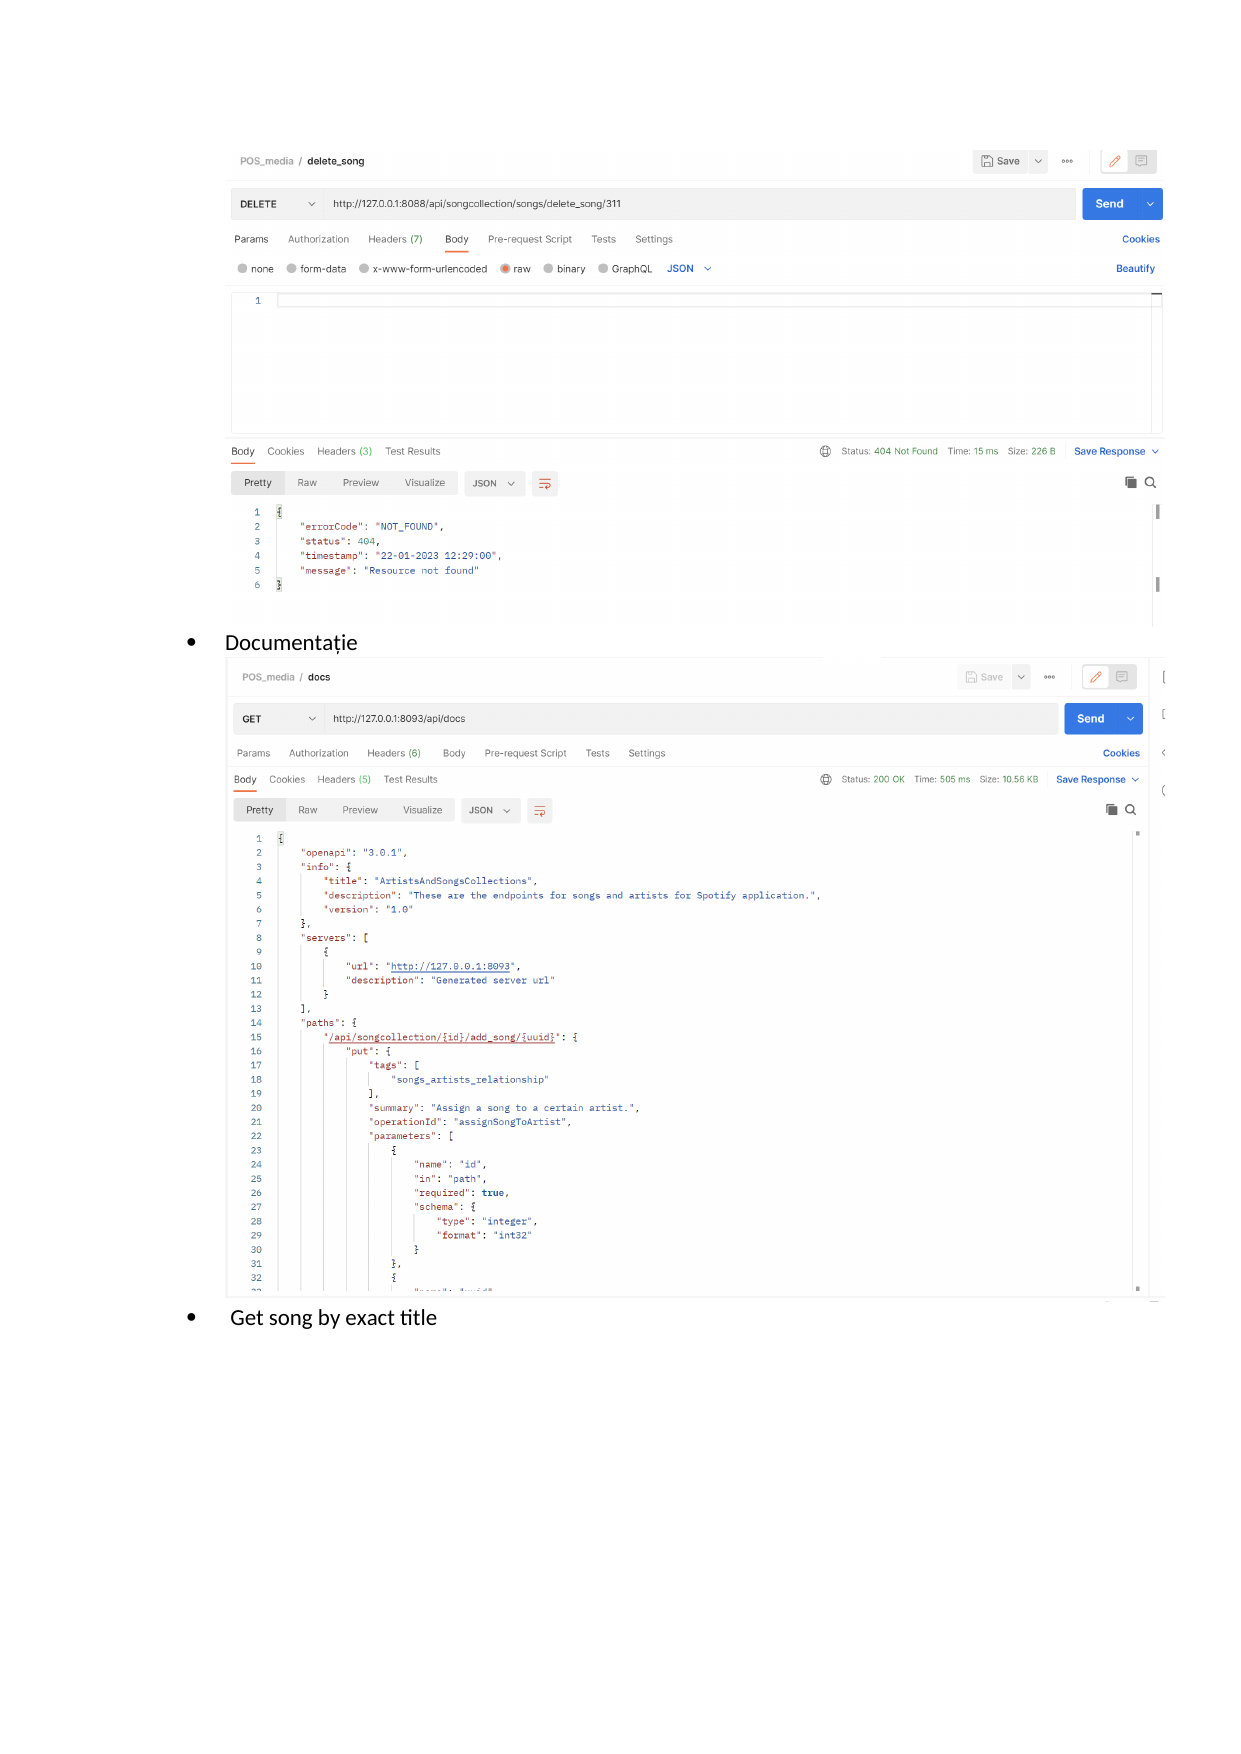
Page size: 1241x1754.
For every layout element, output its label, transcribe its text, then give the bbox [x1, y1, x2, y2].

list Documentație [187, 628, 1090, 656]
list Get song by exact title [187, 1303, 1090, 1331]
